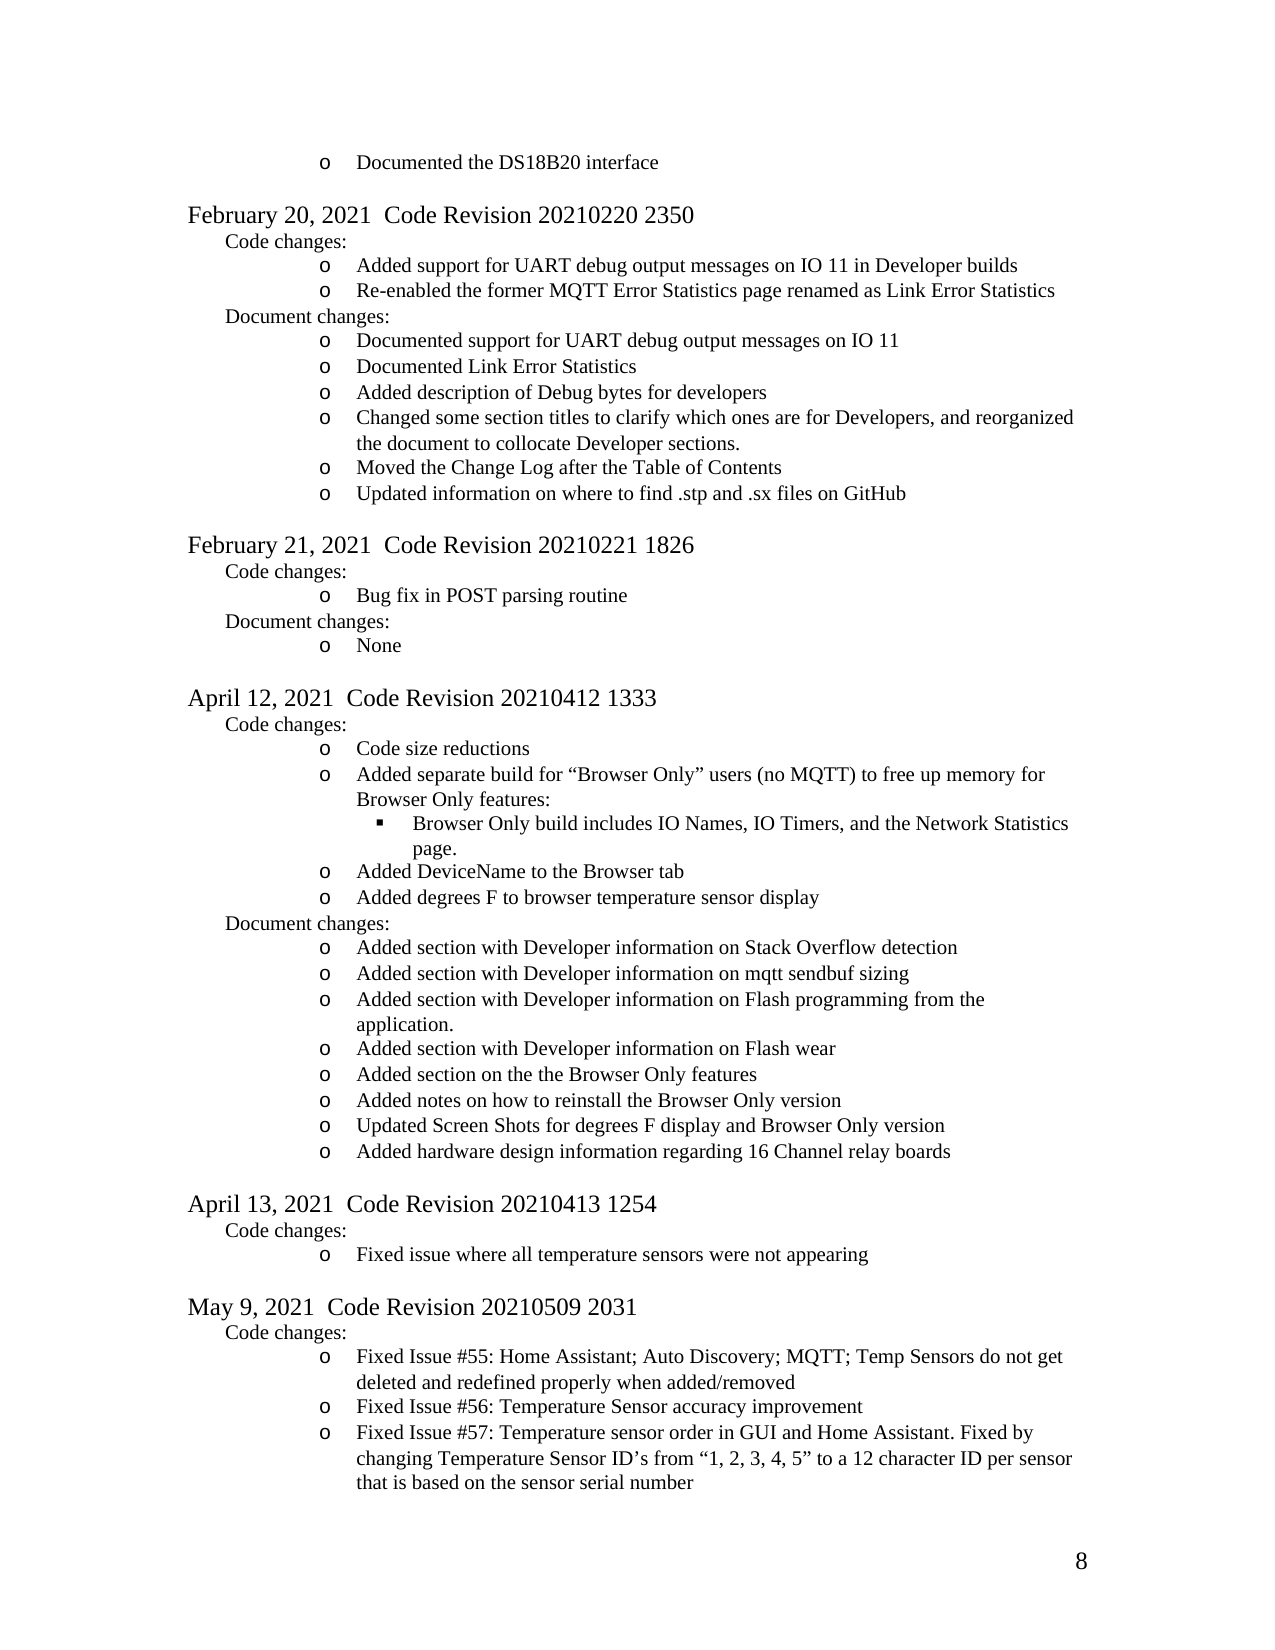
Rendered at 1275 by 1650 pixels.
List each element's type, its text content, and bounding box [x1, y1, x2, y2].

list Fixed issue where all temperature sensors were not appearing [319, 1242, 1087, 1267]
list Fixed Issue #56: Temperature Sensor accuracy improvement [319, 1394, 1087, 1420]
text February 20, 2021 Code Revision 20210220 2350 [187, 200, 1087, 228]
list Re-enabled the former MQTT Error Statistics page renamed as Link Error Statistics [319, 278, 1087, 304]
text April 13, 2021 Code Revision 20210413 1254 [187, 1189, 1087, 1218]
text April 12, 2021 Code Revision 20210412 1333 [187, 683, 1087, 712]
list Added section on the the Browser Only features [319, 1062, 1087, 1088]
list Added description of Debug bytes for developers [319, 379, 1087, 405]
list Added degrees F to browser temperature sensor display [319, 885, 1087, 911]
text Document changes: [225, 911, 1087, 935]
list Added section with Developer information on mqtt sendbuf sizing [319, 961, 1087, 986]
list Added separate build for “Browser Only” users (no MQTT) to free up memory for Browser Only features: [319, 762, 1087, 811]
list Added section with Developer information on Stack Overflow detection [319, 935, 1087, 961]
list Updated Screen Shots for degrees F display and Browser Only version [319, 1113, 1087, 1139]
list Code size reductions [319, 736, 1087, 762]
list Added section with Developer information on Flash programming from the application. [319, 986, 1087, 1036]
text Document changes: [225, 609, 1087, 633]
text Code changes: [225, 1320, 1087, 1344]
list Documented support for UART debug output messages on IO 11 [319, 328, 1087, 354]
text Document changes: [225, 304, 1087, 328]
list Added notes on how to reinstall the Browser Only version [319, 1088, 1087, 1113]
list Bug fix in POST parsing routine [319, 583, 1087, 609]
list Fixed Issue #57: Temperature sensor order in GUI and Home Assistant. Fixed by changing Temperature Sensor ID’s from “1, 2, 3, 4, 5” to a 12 character ID per sensor that is based on the sensor serial number [319, 1420, 1087, 1494]
text May 9, 2021 Code Revision 20210509 2031 [187, 1292, 1087, 1320]
text Code changes: [225, 559, 1087, 583]
text Code changes: [225, 1218, 1087, 1242]
list Fixed Issue #55: Home Assistant; Auto Discovery; MQTT; Temp Sensors do not get deleted and redefined properly when added/removed [319, 1344, 1087, 1394]
list Changed some section titles to clarify which ones are for Developers, and reorganized the document to collocate Developer sections. [319, 405, 1087, 455]
list Added section with Developer information on Flash wear [319, 1036, 1087, 1062]
list Documented the DS18B20 interface [319, 150, 1087, 176]
text Code changes: [225, 228, 1087, 253]
list Documented Link Error Statistics [319, 354, 1087, 379]
list Added hardware design information regarding 16 Channel relay boards [319, 1139, 1087, 1165]
text Code changes: [225, 712, 1087, 736]
list Updated information on where to find .stp and .sx files on GitHub [319, 481, 1087, 507]
list Added support for UART debug output messages on IO 11 in Developer builds [319, 253, 1087, 278]
list Browser Only build includes IO Names, IO Timers, and the Network Statistics page. [375, 811, 1087, 859]
text February 21, 2021 Code Revision 20210221 1826 [187, 531, 1087, 559]
list Added DeviceName to the Browser tab [319, 859, 1087, 885]
list Moved the Change Log after the Table of Contents [319, 455, 1087, 481]
list None [319, 633, 1087, 659]
